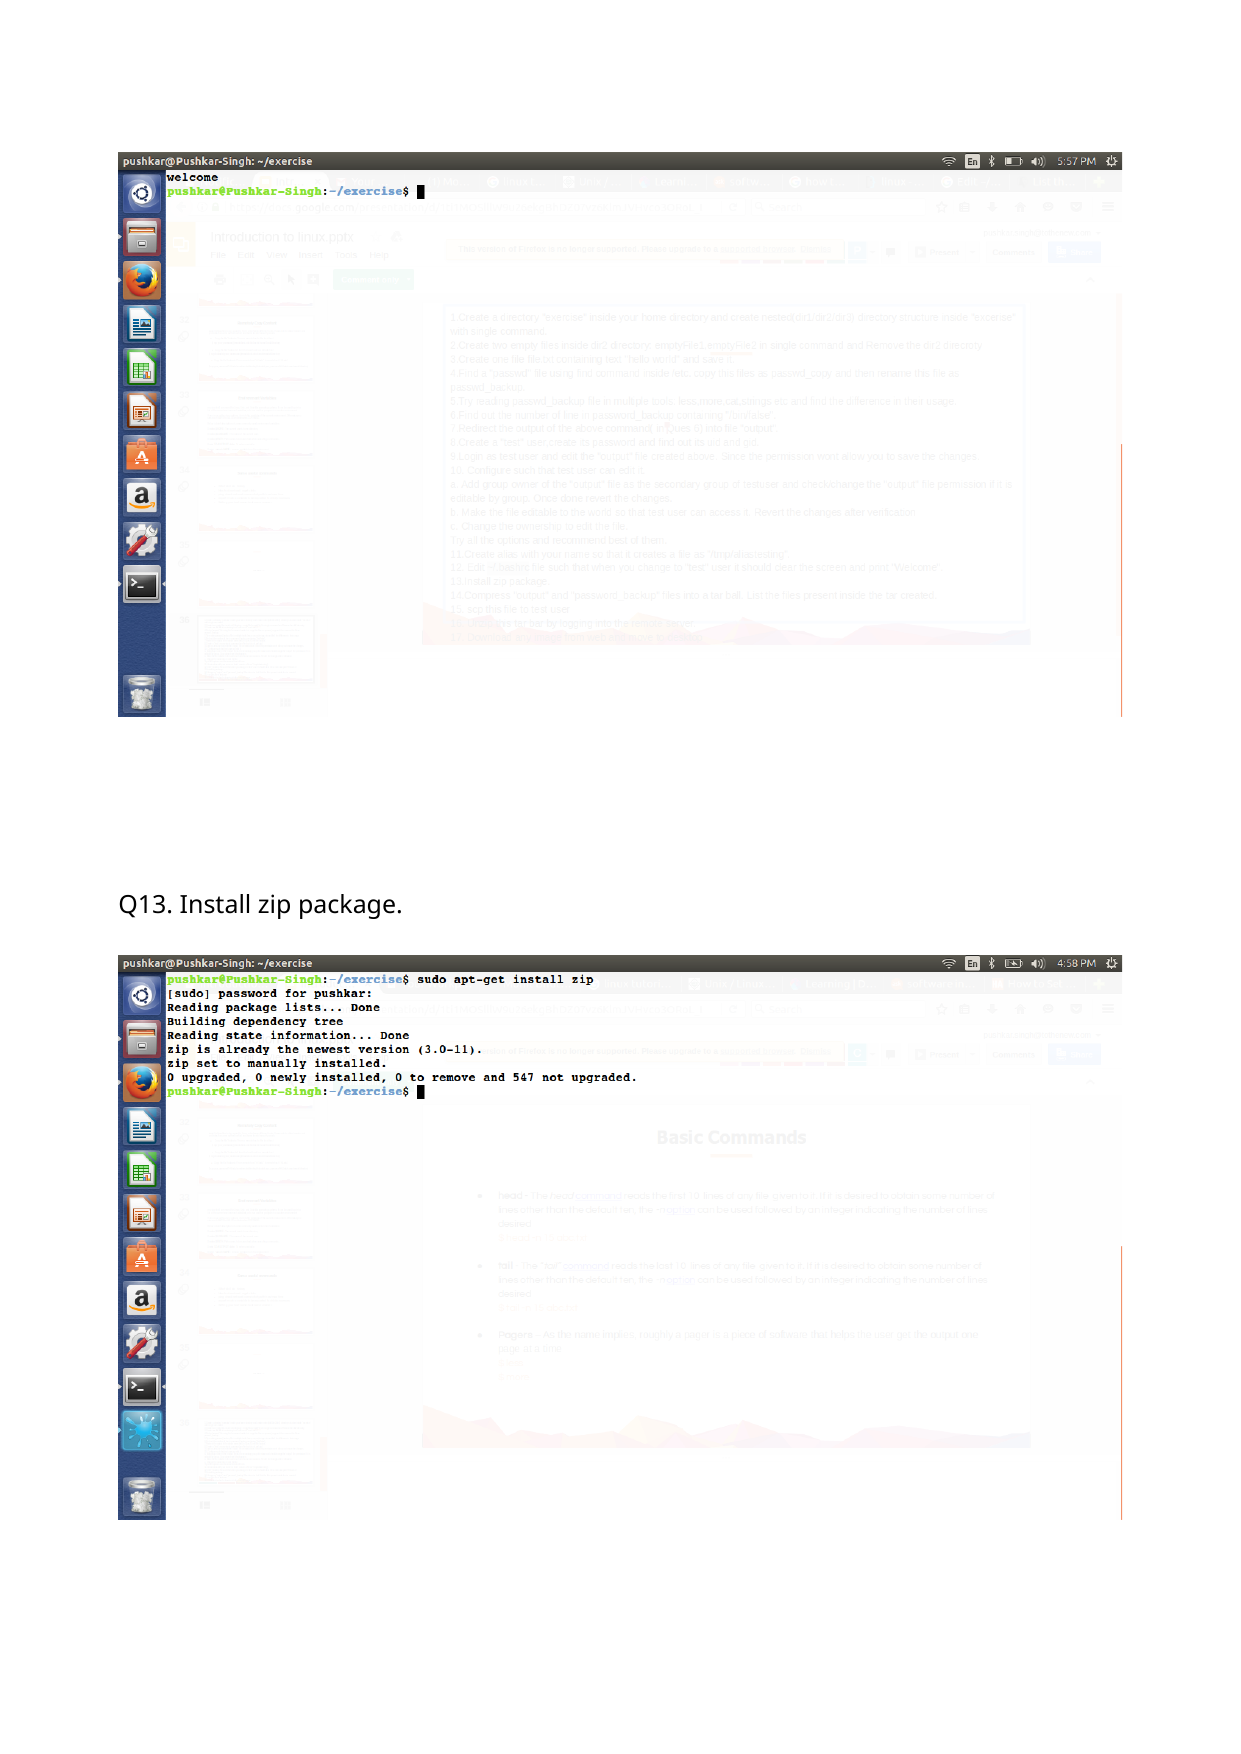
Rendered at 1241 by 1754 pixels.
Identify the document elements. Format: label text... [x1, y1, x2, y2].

picture [118, 955, 1123, 1520]
text Q13. Install zip package. [118, 887, 1122, 921]
picture [118, 152, 1123, 717]
